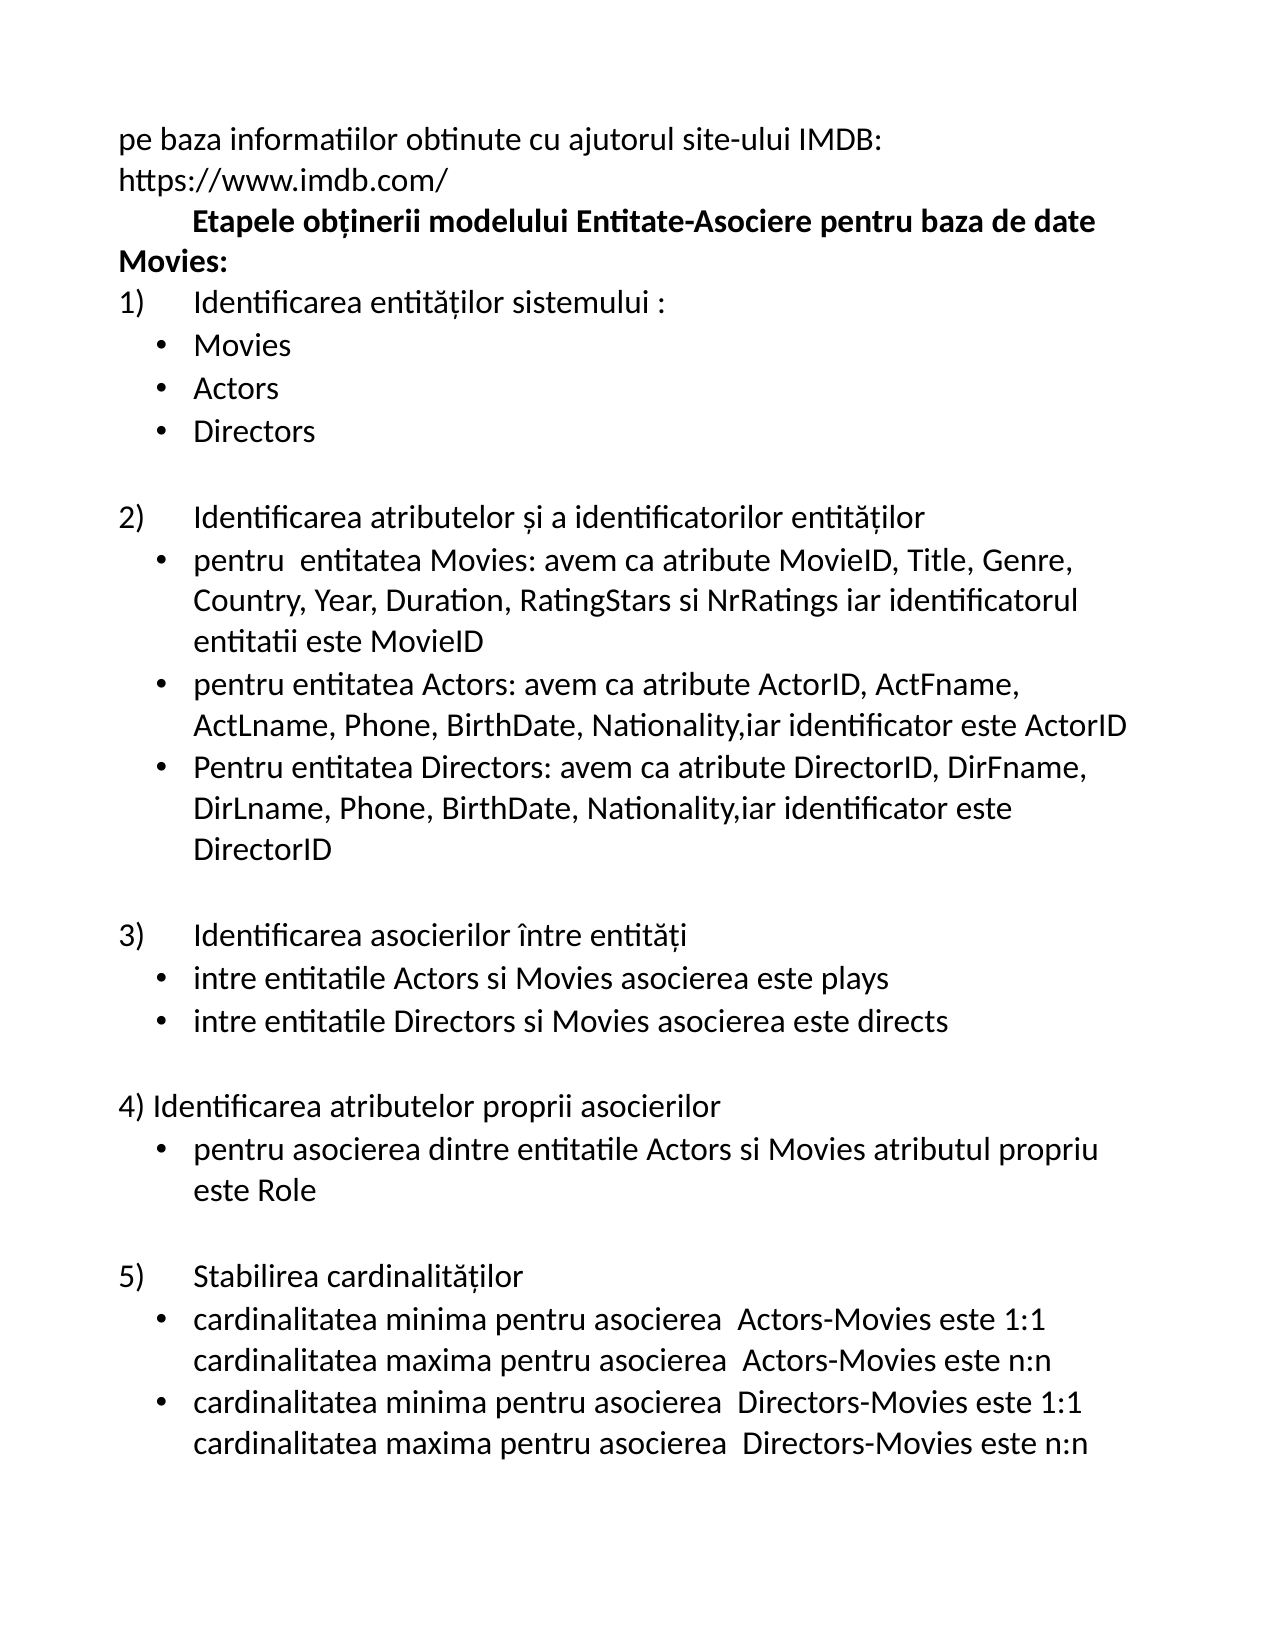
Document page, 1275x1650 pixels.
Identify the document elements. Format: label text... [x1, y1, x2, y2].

list Pentru entitatea Directors: avem ca atribute DirectorID, DirFname, DirLname, Phone, BirthDate, Nationality,iar identificator este DirectorID [156, 747, 1157, 869]
list pentru asocierea dintre entitatile Actors si Movies atributul propriu este Role [156, 1128, 1157, 1210]
list Identificarea atributelor și a identificatorilor entităților [118, 496, 1157, 536]
list intre entitatile Directors si Movies asocierea este directs [156, 1000, 1157, 1040]
list cardinalitatea minima pentru asocierea Directors-Movies este 1:1 cardinalitatea maxima pentru asocierea Directors-Movies este n:n [156, 1382, 1157, 1463]
text 4) Identificarea atributelor proprii asocierilor [118, 1086, 1157, 1126]
text pe baza informatiilor obtinute cu ajutorul site-ului IMDB: https://www.imdb.com/ [118, 118, 1157, 199]
list Identificarea entităților sistemului : [118, 281, 1157, 322]
text Etapele obținerii modelului Entitate-Asociere pentru baza de date Movies: [118, 199, 1157, 281]
list Identificarea asocierilor între entități [118, 914, 1157, 954]
list intre entitatile Actors si Movies asocierea este plays [156, 957, 1157, 997]
list pentru entitatea Movies: avem ca atribute MovieID, Title, Genre, Country, Year, Duration, RatingStars si NrRatings iar identificatorul entitatii este MovieID [156, 538, 1157, 661]
list Actors [156, 367, 1157, 408]
list Directors [156, 410, 1157, 451]
list pentru entitatea Actors: avem ca atribute ActorID, ActFname, ActLname, Phone, BirthDate, Nationality,iar identificator este ActorID [156, 663, 1157, 744]
list Movies [156, 324, 1157, 365]
list Stabilirea cardinalităților [118, 1255, 1157, 1296]
list cardinalitatea minima pentru asocierea Actors-Movies este 1:1 cardinalitatea maxima pentru asocierea Actors-Movies este n:n [156, 1298, 1157, 1379]
